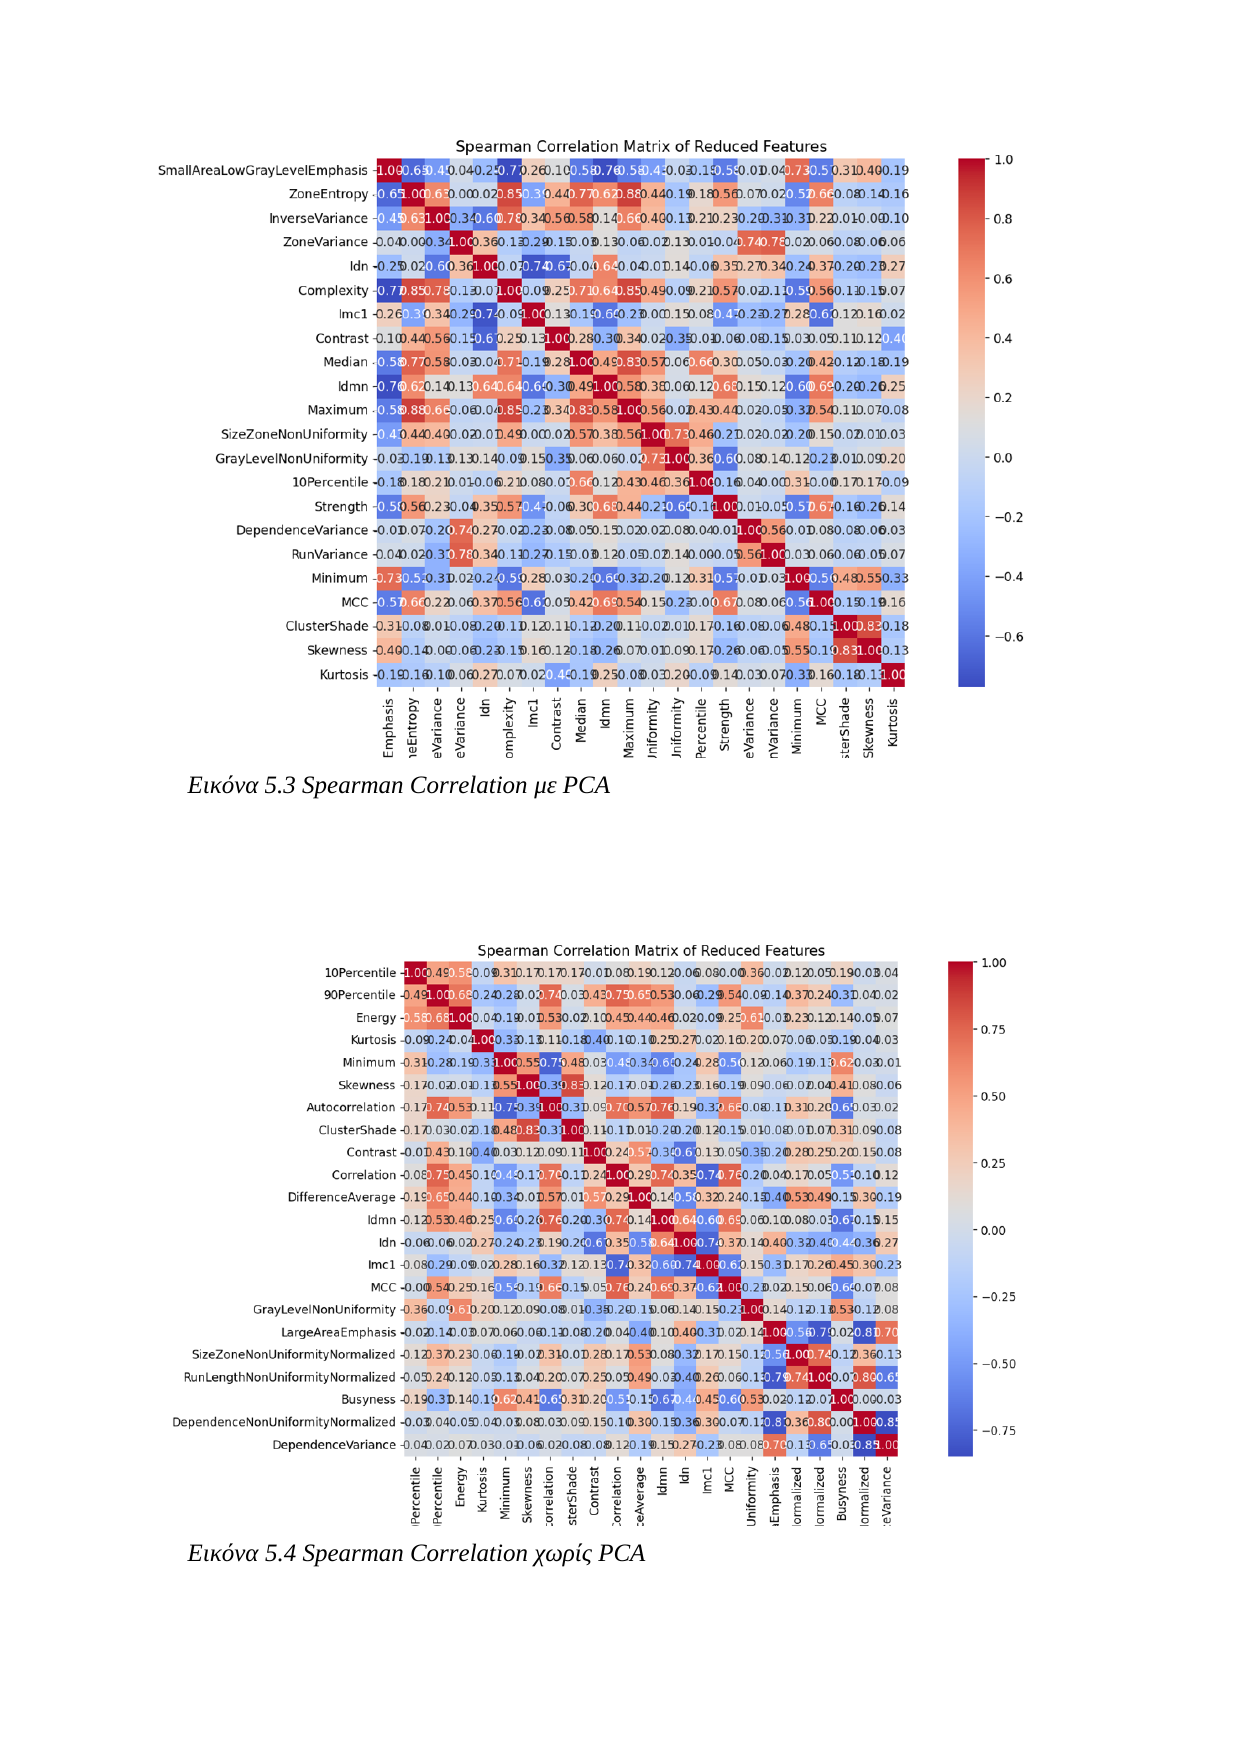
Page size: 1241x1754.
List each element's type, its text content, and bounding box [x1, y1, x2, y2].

picture [105, 87, 1135, 758]
text Εικόνα 5.3 Spearman Correlation με PCA [187, 758, 1053, 799]
text Εικόνα 5.4 Spearman Correlation χωρίς PCA [187, 1526, 1053, 1567]
picture [109, 921, 1131, 1526]
